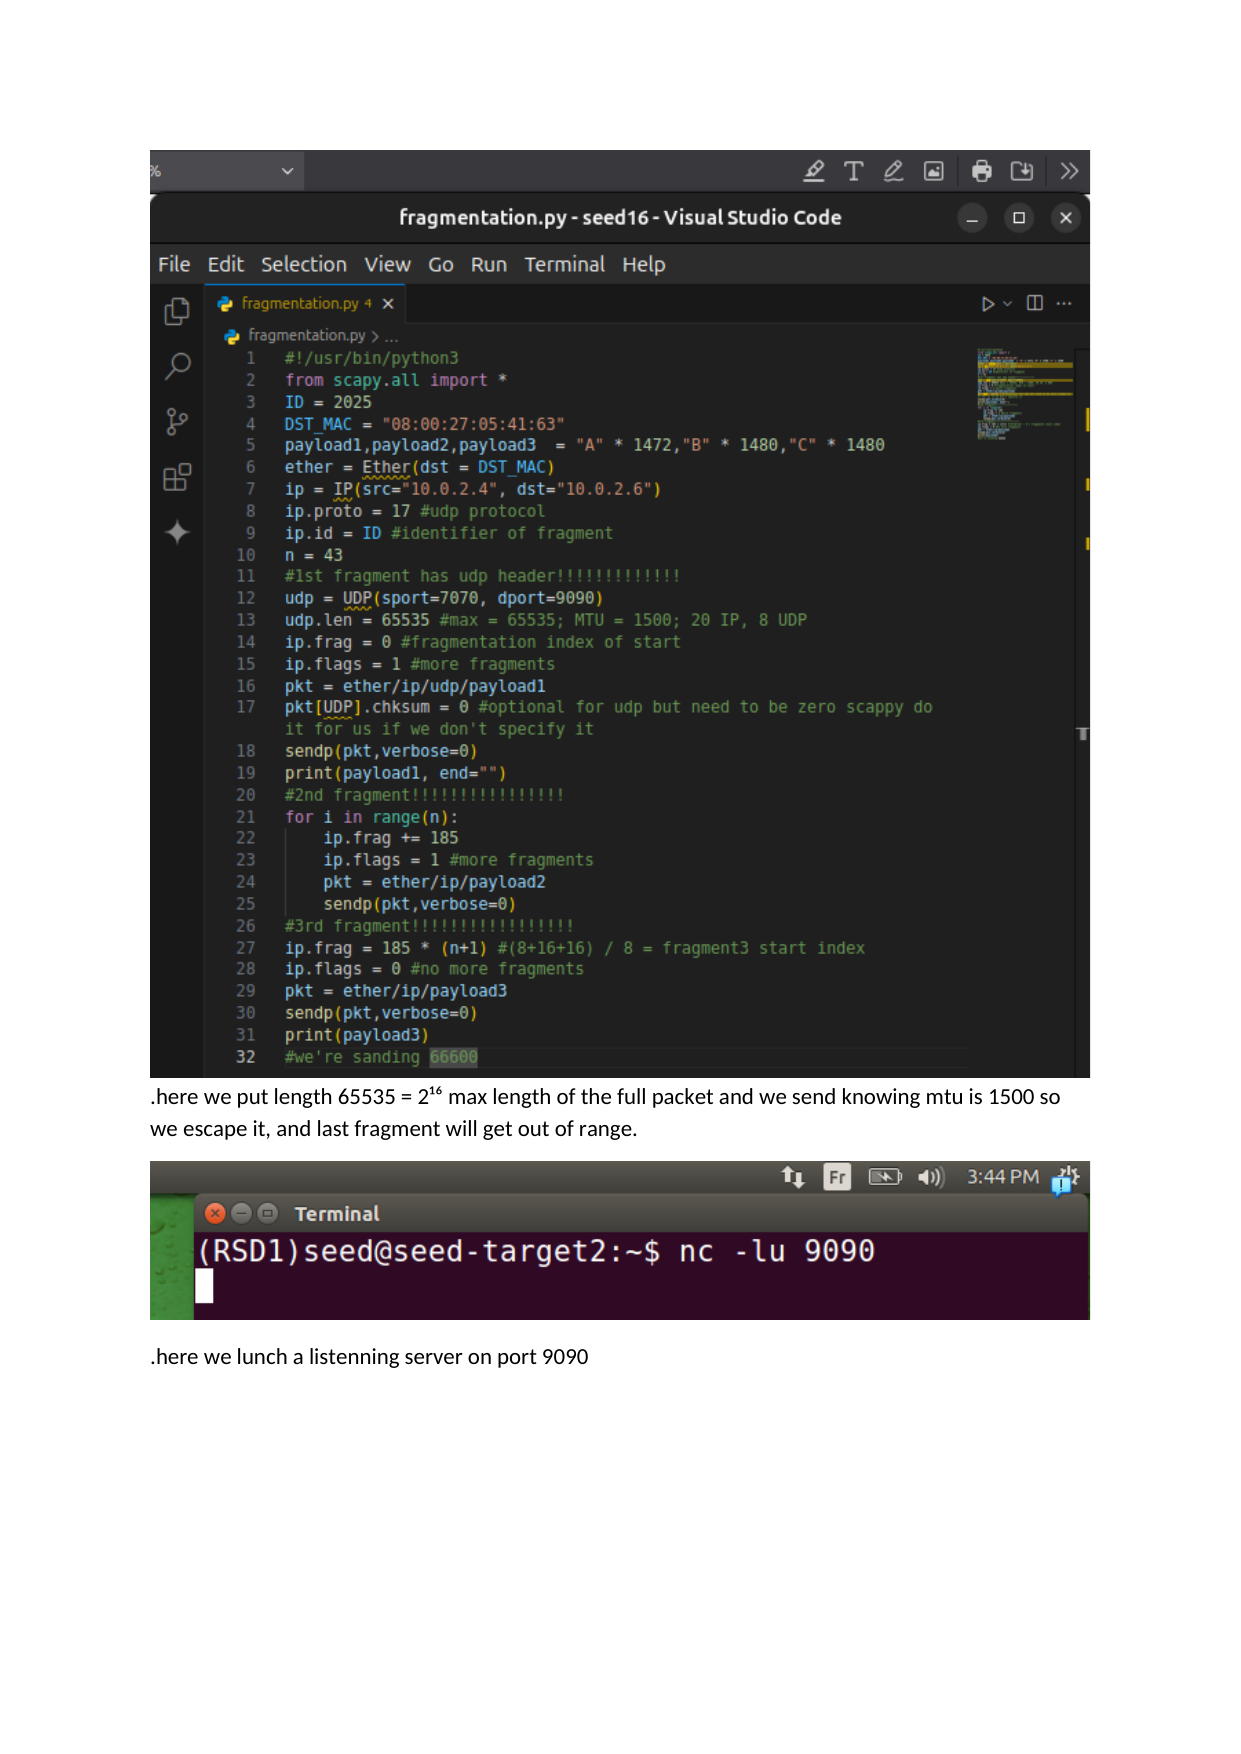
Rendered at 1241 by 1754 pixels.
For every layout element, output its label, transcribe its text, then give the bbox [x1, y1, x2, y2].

text .here we lunch a listenning server on port 9090 [150, 1320, 1090, 1370]
text .here we put length 65535 = 2¹⁶ max length of the full packet and we send knowing mtu is 1500 so we escape it, and last fragment will get out of range. [150, 1078, 1090, 1142]
picture [150, 150, 1091, 1078]
picture [150, 1161, 1091, 1320]
